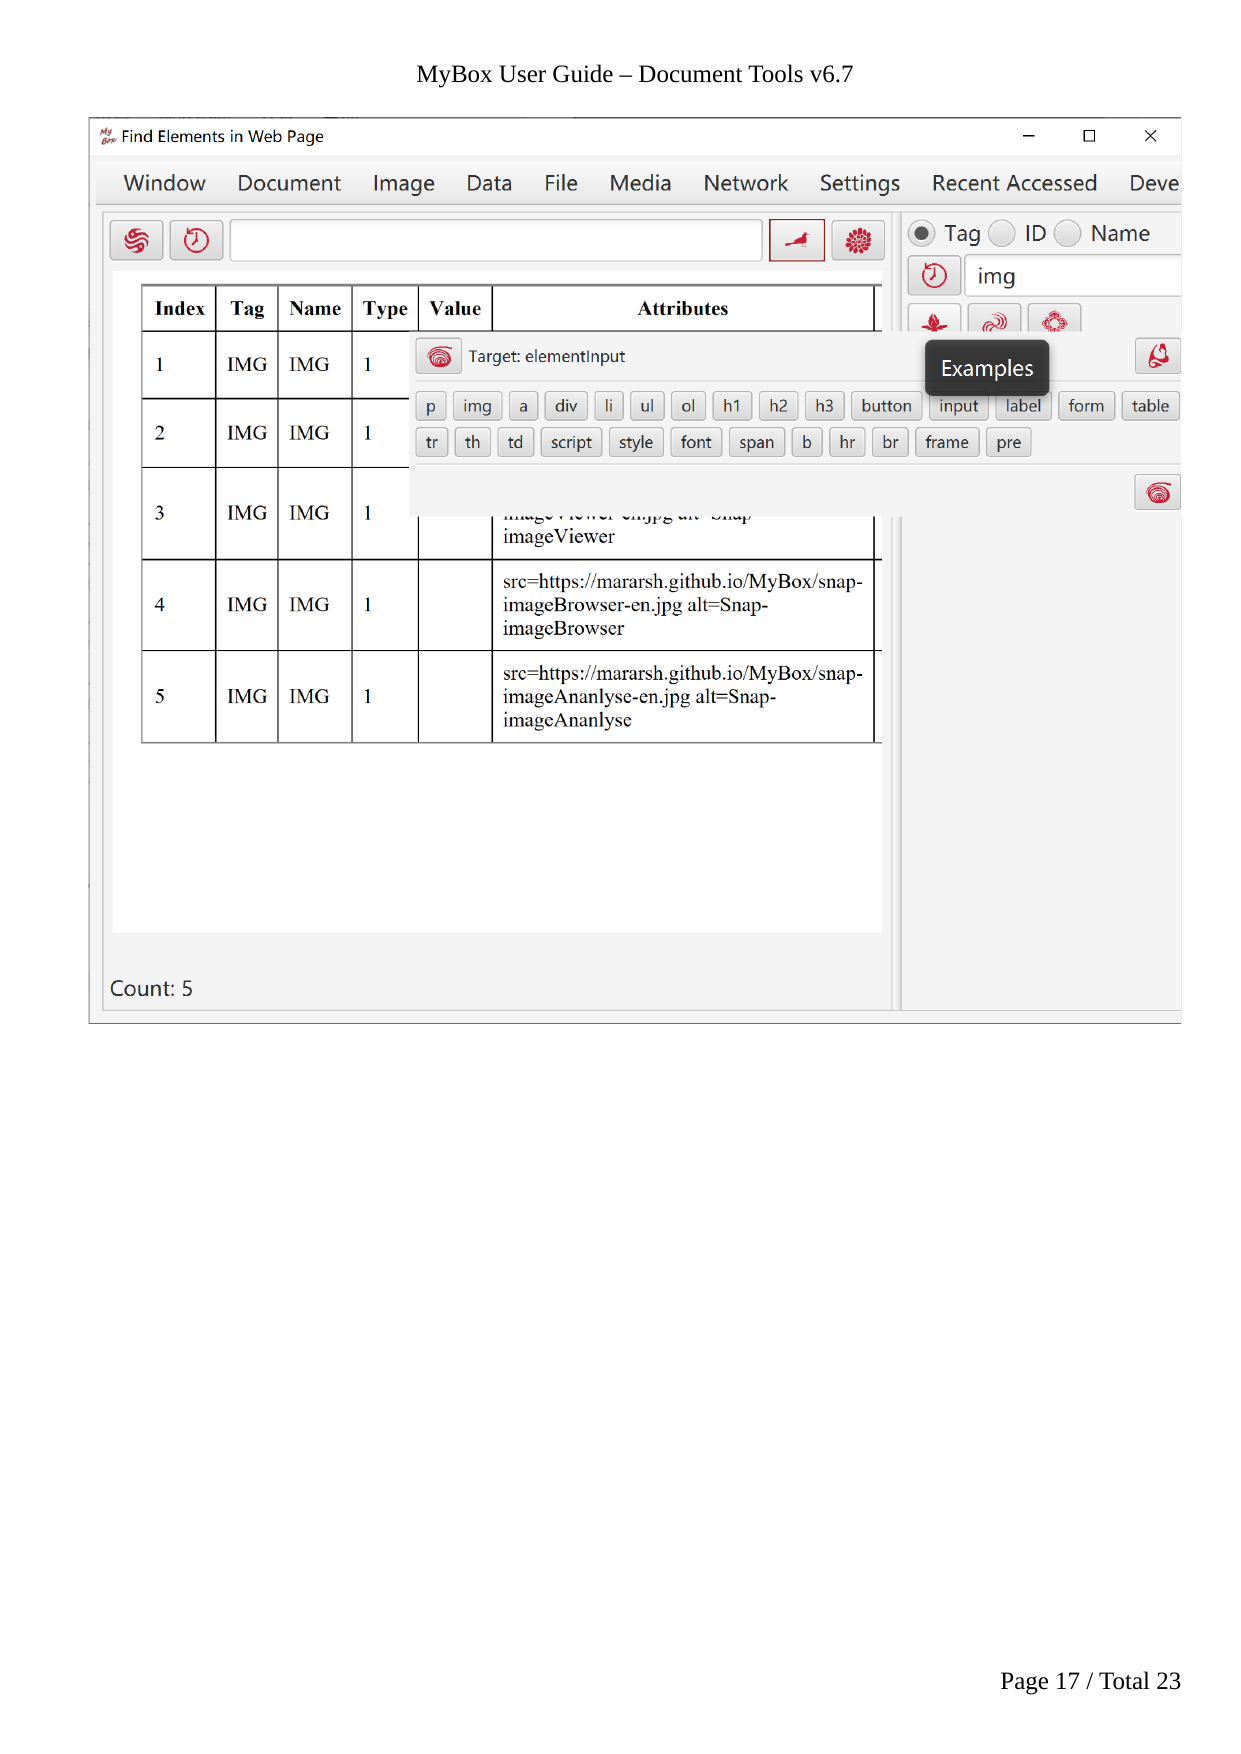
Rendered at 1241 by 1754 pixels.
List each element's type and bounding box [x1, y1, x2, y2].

picture [88, 117, 1182, 1024]
